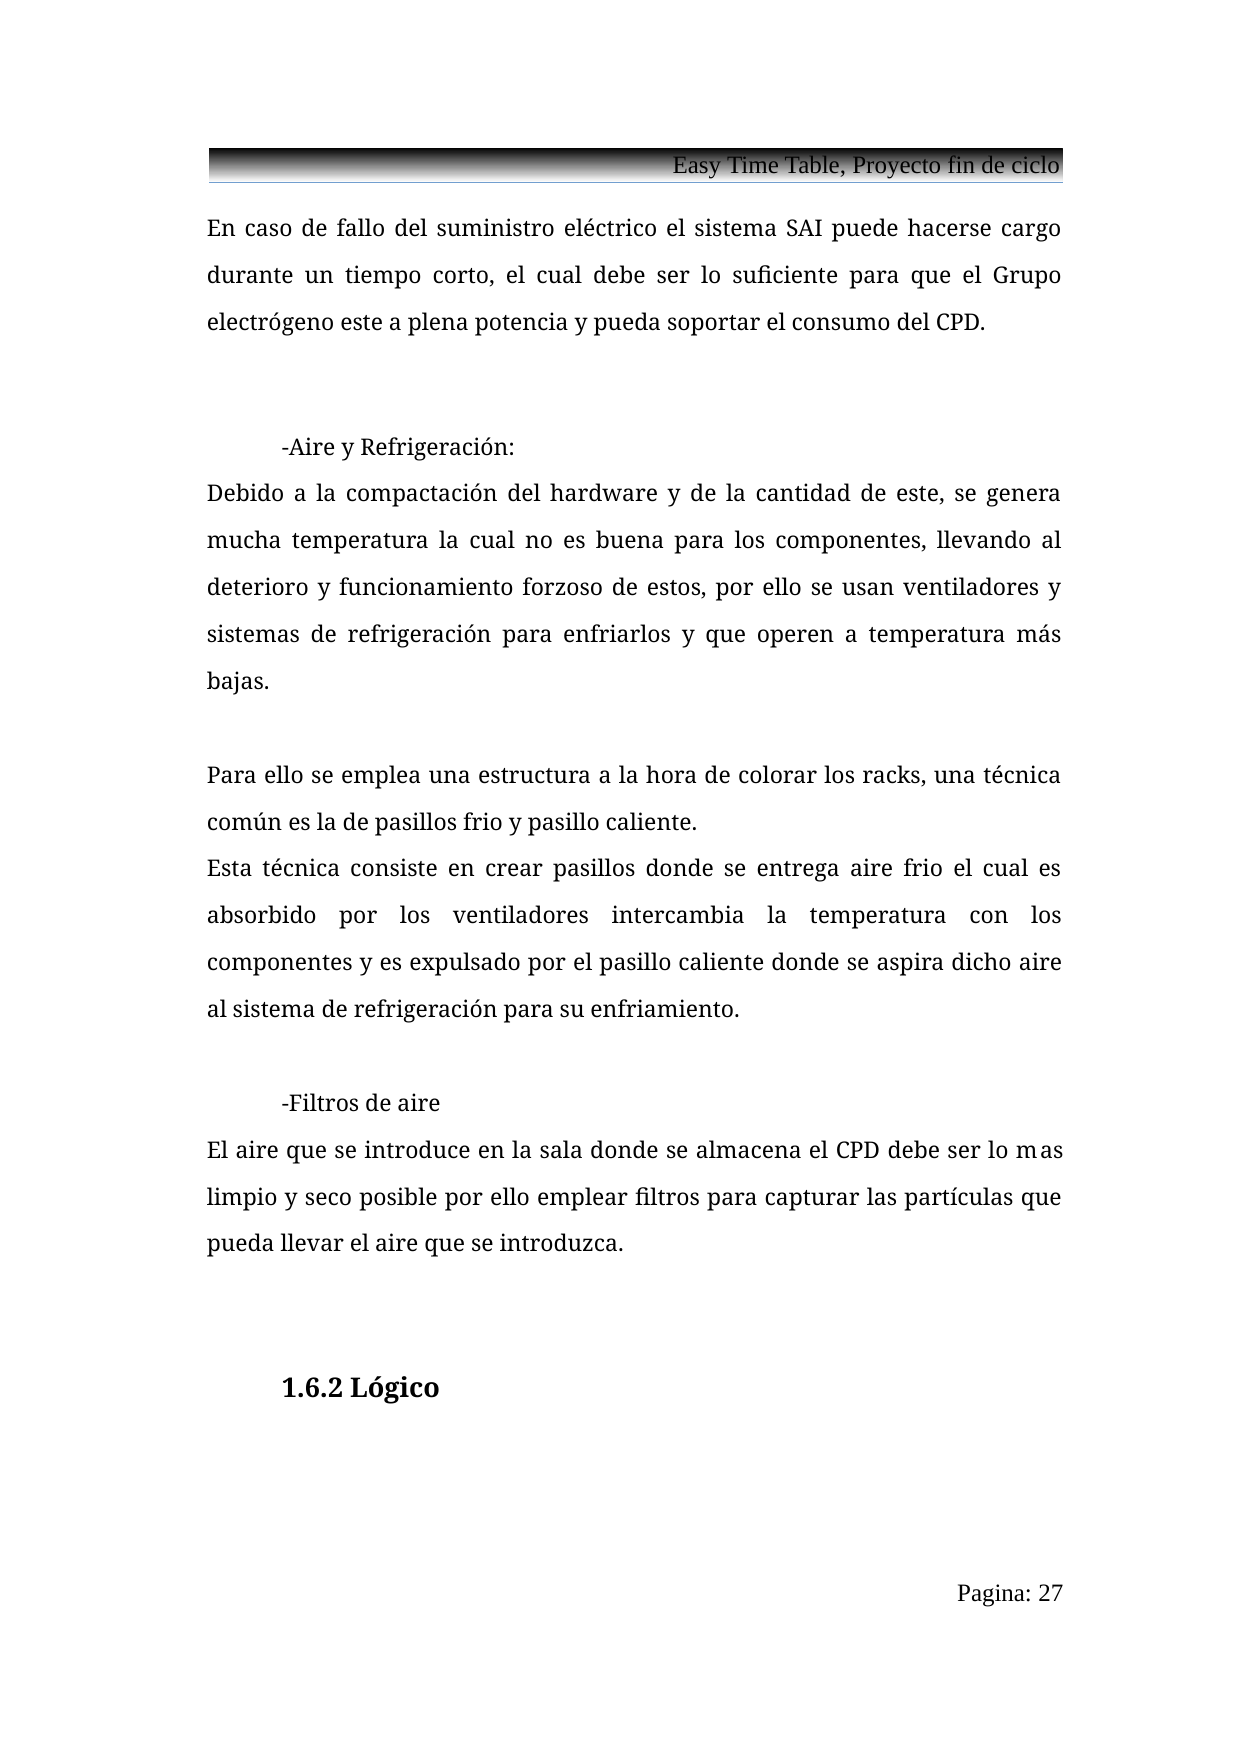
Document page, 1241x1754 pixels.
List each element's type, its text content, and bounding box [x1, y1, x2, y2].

text 1.6.2 Lógico [207, 1368, 1063, 1405]
text Debido a la compactación del hardware y de la cantidad de este, se genera mucha temperatura la cual no es buena para los componentes, llevando al deterioro y funcionamiento forzoso de estos, por ello se usan ventiladores y sistemas de refrigeración para enfriarlos y que operen a temperatura más bajas. [207, 477, 1063, 696]
text Para ello se emplea una estructura a la hora de colorar los racks, una técnica común es la de pasillos frio y pasillo caliente. [207, 759, 1063, 837]
text -Aire y Refrigeración: [207, 431, 1063, 462]
text Esta técnica consiste en crear pasillos donde se entrega aire frio el cual es absorbido por los ventiladores intercambia la temperatura con los componentes y es expulsado por el pasillo caliente donde se aspira dicho aire al sistema de refrigeración para su enfriamiento. [207, 852, 1063, 1024]
text En caso de fallo del suministro eléctrico el sistema SAI puede hacerse cargo durante un tiempo corto, el cual debe ser lo suficiente para que el Grupo electrógeno este a plena potencia y pueda soportar el consumo del CPD. [207, 212, 1063, 337]
text El aire que se introduce en la sala donde se almacena el CPD debe ser lo mas limpio y seco posible por ello emplear filtros para capturar las partículas que pueda llevar el aire que se introduzca. [207, 1134, 1063, 1259]
text -Filtros de aire [207, 1087, 1063, 1118]
